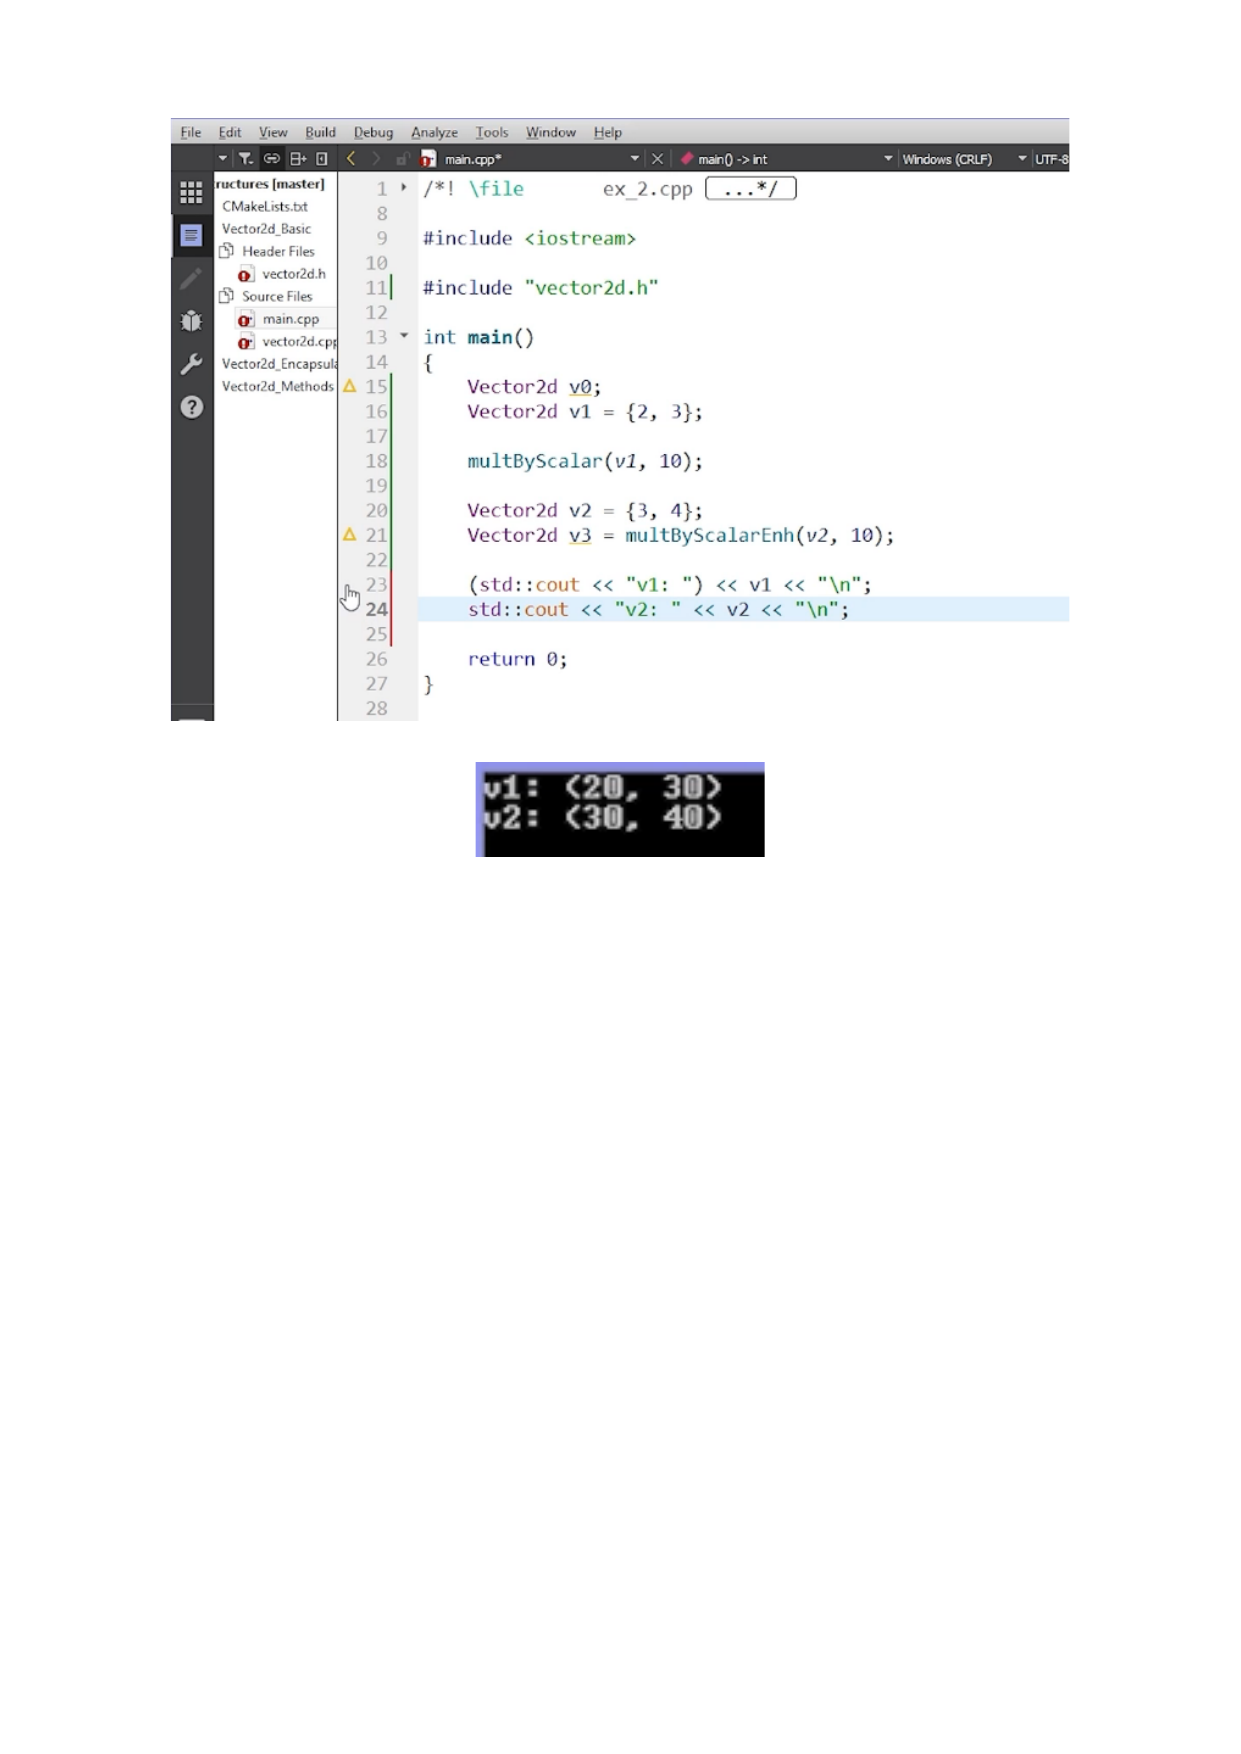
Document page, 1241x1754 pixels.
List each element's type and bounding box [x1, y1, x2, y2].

picture [475, 762, 765, 857]
picture [170, 118, 1070, 721]
